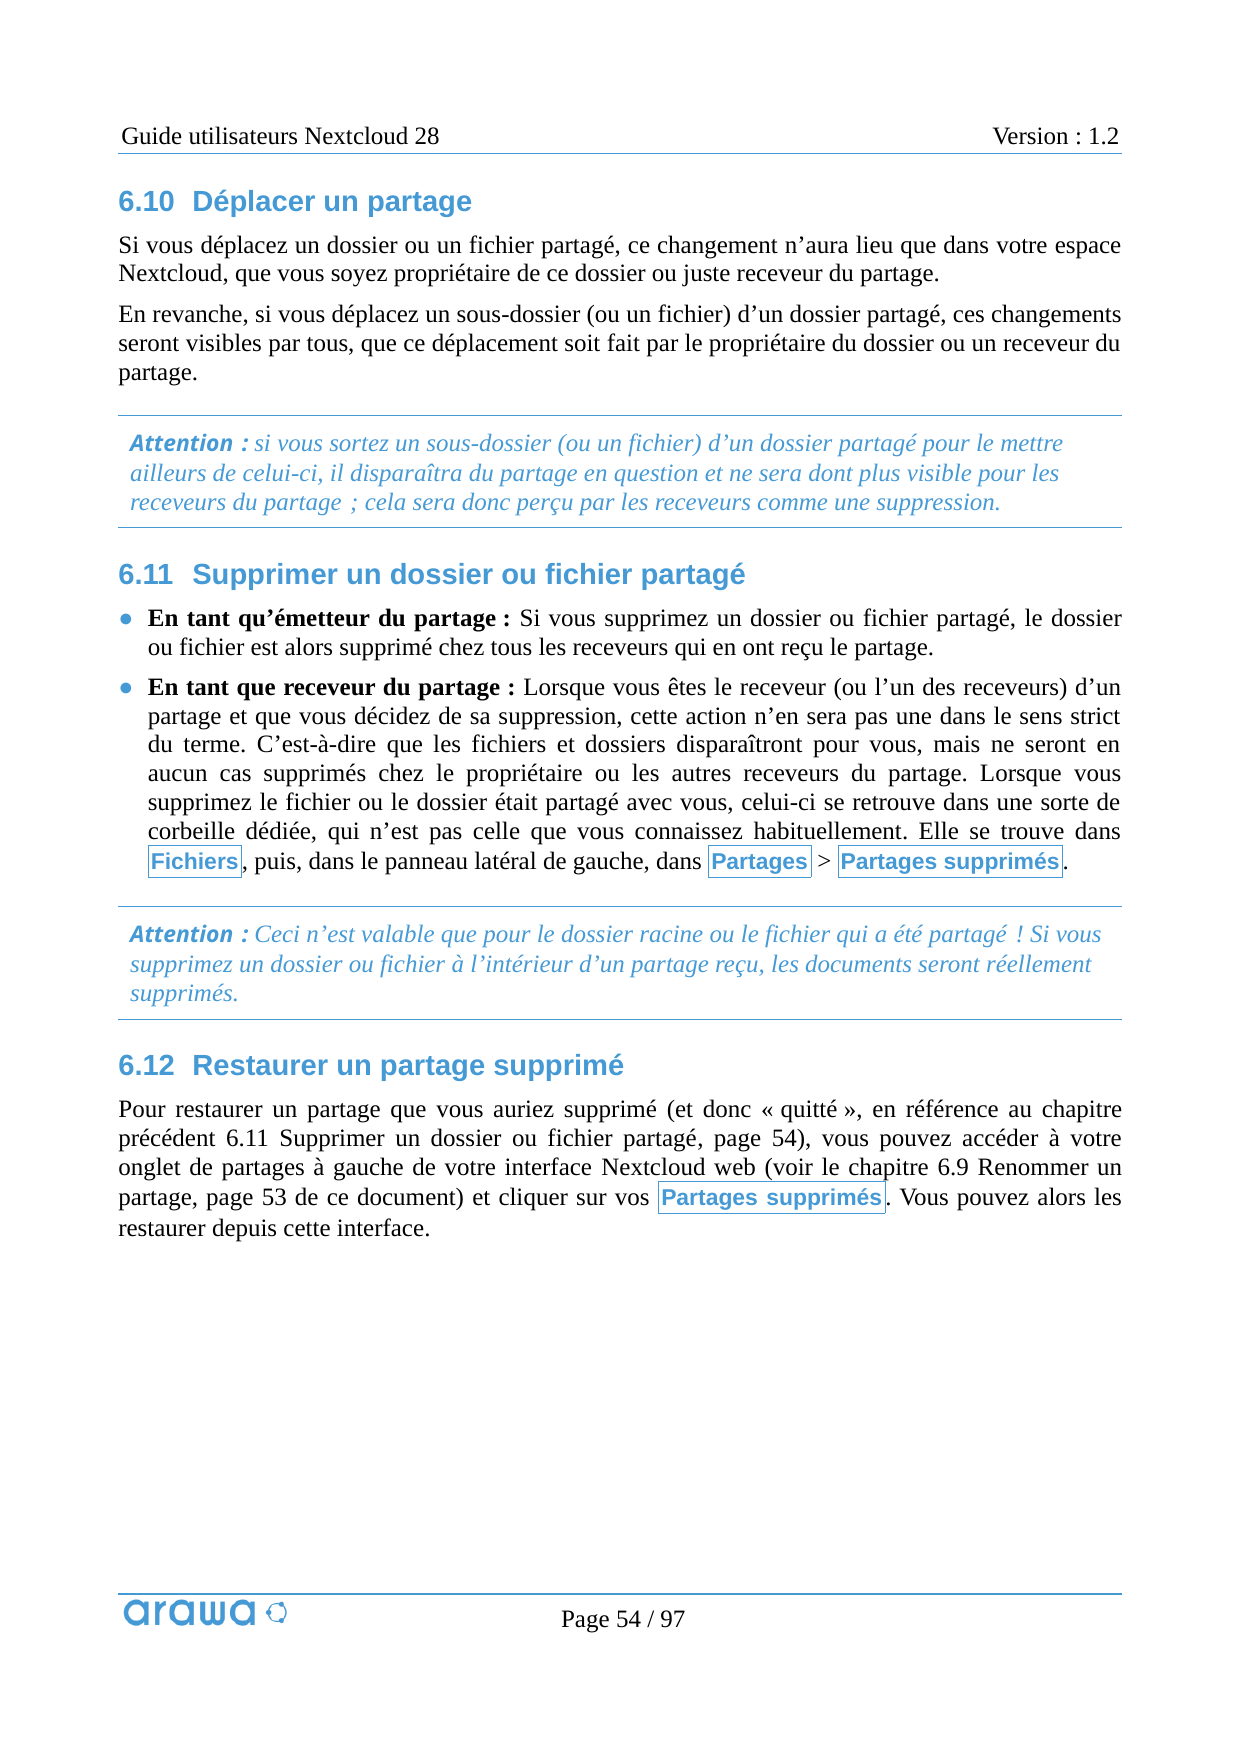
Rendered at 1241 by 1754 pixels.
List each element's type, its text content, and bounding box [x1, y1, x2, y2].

picture [121, 1597, 290, 1628]
text Si vous déplacez un dossier ou un fichier partagé, ce changement n’aura lieu que dans votre espace Nextcloud, que vous soyez propriétaire de ce dossier ou juste receveur du partage. [118, 230, 1122, 287]
text Pour restaurer un partage que vous auriez supprimé (et donc « quitté », en référence au chapitre précédent 6.11 Supprimer un dossier ou fichier partagé, page 54), vous pouvez accéder à votre onglet de partages à gauche de votre interface Nextcloud web (voir le chapitre 6.9 Renommer un partage, page 53 de ce document) et cliquer sur vos Partages supprimés. Vous pouvez alors les restaurer depuis cette interface. [118, 1094, 1122, 1242]
list En tant que receveur du partage : Lorsque vous êtes le receveur (ou l’un des receveurs) d’un partage et que vous décidez de sa suppression, cette action n’en sera pas une dans le sens strict du terme. C’est-à-dire que les fichiers et dossiers disparaîtront pour vous, mais ne seront en aucun cas supprimés chez le propriétaire ou les autres receveurs du partage. Lorsque vous supprimez le fichier ou le dossier était partagé avec vous, celui-ci se retrouve dans une sorte de corbeille dédiée, qui n’est pas celle que vous connaissez habituellement. Elle se trouve dans Fichiers, puis, dans le panneau latéral de gauche, dans Partages > Partages supprimés. [118, 672, 1122, 877]
subtitle Déplacer un partage [118, 184, 1122, 217]
subtitle Supprimer un dossier ou fichier partagé [118, 557, 1122, 590]
subtitle Restaurer un partage supprimé [118, 1048, 1122, 1082]
text Attention : Ceci n’est valable que pour le dossier racine ou le fichier qui a été partagé ! Si vous supprimez un dossier ou fichier à l’intérieur d’un partage reçu, les documents seront réellement supprimés. [118, 907, 1122, 1019]
text Attention : si vous sortez un sous-dossier (ou un fichier) d’un dossier partagé pour le mettre ailleurs de celui-ci, il disparaîtra du partage en question et ne sera dont plus visible pour les receveurs du partage ; cela sera donc perçu par les receveurs comme une suppression. [118, 416, 1122, 527]
list En tant qu’émetteur du partage : Si vous supprimez un dossier ou fichier partagé, le dossier ou fichier est alors supprimé chez tous les receveurs qui en ont reçu le partage. [118, 603, 1122, 660]
text En revanche, si vous déplacez un sous-dossier (ou un fichier) d’un dossier partagé, ces changements seront visibles par tous, que ce déplacement soit fait par le propriétaire du dossier ou un receveur du partage. [118, 299, 1122, 385]
